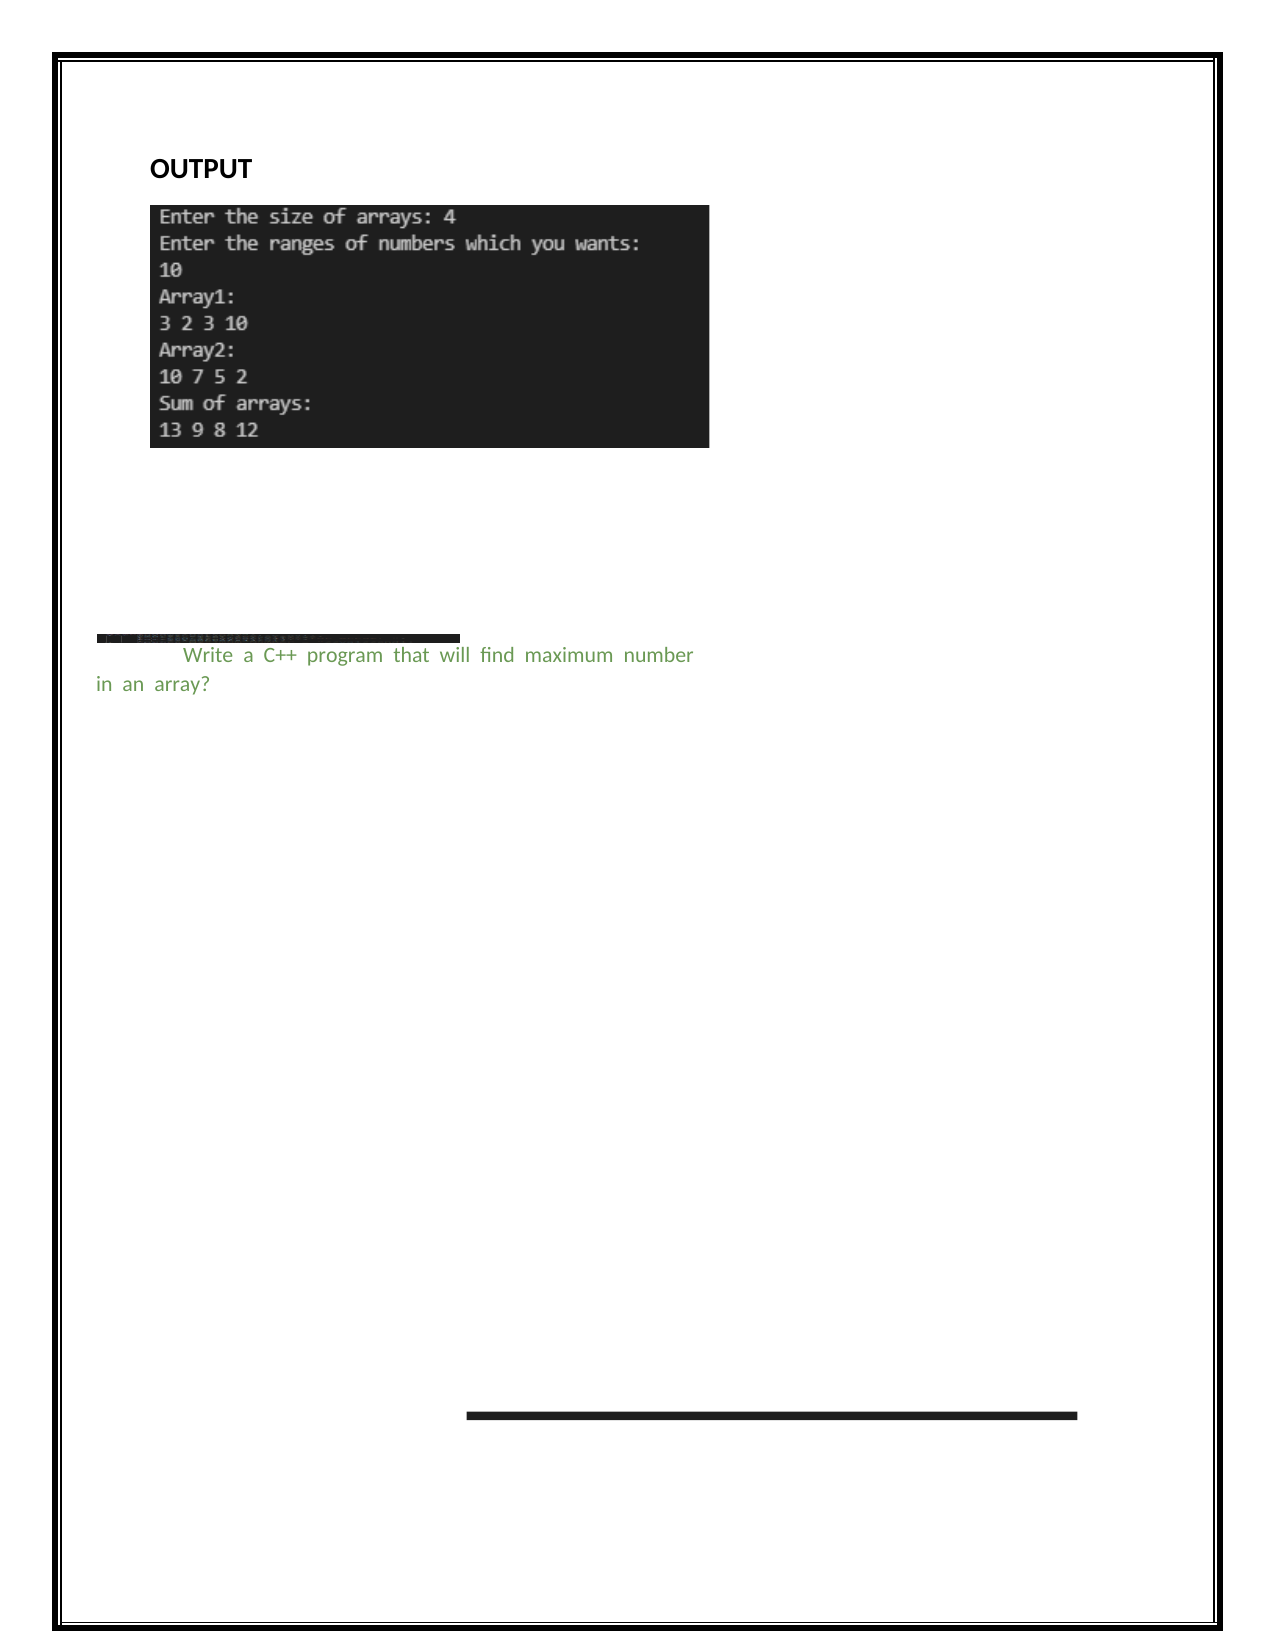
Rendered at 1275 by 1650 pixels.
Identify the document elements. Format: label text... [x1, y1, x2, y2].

picture [97, 634, 460, 643]
picture [150, 205, 710, 448]
text OUTPUT [150, 150, 1204, 186]
